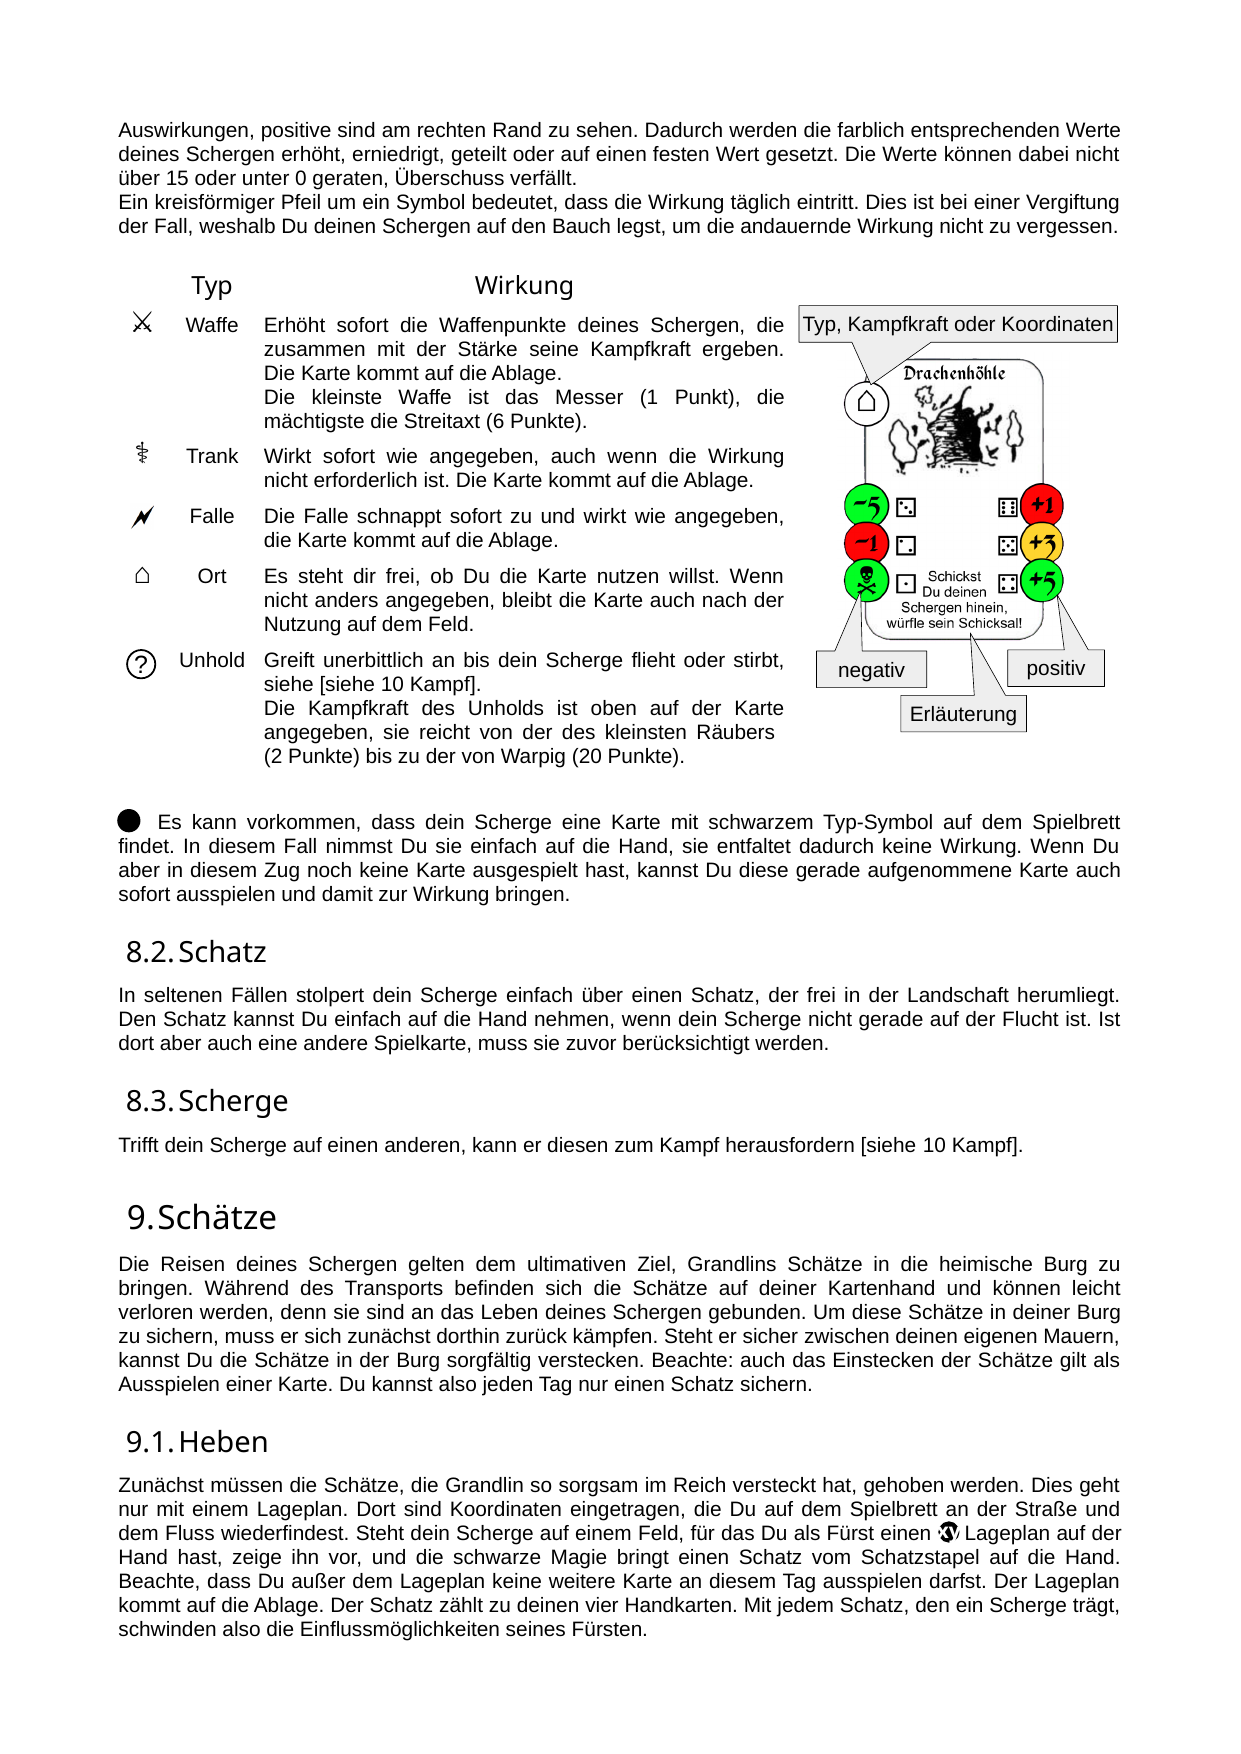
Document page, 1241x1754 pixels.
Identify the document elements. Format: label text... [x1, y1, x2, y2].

table_cell Die Falle schnappt sofort zu und wirkt wie angegeben, die Karte kommt auf die Ablage. [258, 498, 791, 558]
text In seltenen Fällen stolpert dein Scherge einfach über einen Schatz, der frei in der Landschaft herumliegt. Den Schatz kannst Du einfach auf die Hand nehmen, wenn dein Scherge nicht gerade auf der Flucht ist. Ist dort aber auch eine andere Spielkarte, muss sie zuvor berücksichtigt werden. [118, 983, 1122, 1055]
table_cell Es steht dir frei, ob Du die Karte nutzen willst. Wenn nicht anders angegeben, bleibt die Karte auch nach der Nutzung auf dem Feld. [258, 559, 791, 642]
subtitle Schätze [118, 1194, 1122, 1239]
table_cell Falle [166, 498, 258, 558]
table_cell [118, 498, 166, 558]
text Zunächst müssen die Schätze, die Grandlin so sorgsam im Reich versteckt hat, gehoben werden. Dies geht nur mit einem Lageplan. Dort sind Koordinaten eingetragen, die Du auf dem Spielbrett an der Straße und dem Fluss wiederfindest. Steht dein Scherge auf einem Feld, für das Du als Fürst einen Lageplan auf der Hand hast, zeige ihn vor, und die schwarze Magie bringt einen Schatz vom Schatzstapel auf die Hand. Beachte, dass Du außer dem Lageplan keine weitere Karte an diesem Tag ausspielen darfst. Der Lageplan kommt auf die Ablage. Der Schatz zählt zu deinen vier Handkarten. Mit jedem Schatz, den ein Scherge trägt, schwinden also die Einflussmöglichkeiten seines Fürsten. [118, 1473, 1122, 1641]
subtitle Scherge [118, 1080, 1122, 1120]
table_cell ⚔ [118, 308, 166, 439]
table_header Typ [166, 262, 258, 307]
text Es kann vorkommen, dass dein Scherge eine Karte mit schwarzem Typ-Symbol auf dem Spielbrett findet. In diesem Fall nimmst Du sie einfach auf die Hand, sie entfaltet dadurch keine Wirkung. Wenn Du aber in diesem Zug noch keine Karte ausgespielt hast, kannst Du diese gerade aufgenommene Karte auch sofort ausspielen und damit zur Wirkung bringen. [118, 809, 1122, 905]
table_cell ⚕ [118, 439, 166, 498]
table_header Wirkung [258, 262, 791, 307]
subtitle Schatz [118, 931, 1122, 971]
table_cell [118, 642, 166, 773]
text Ein kreisförmiger Pfeil um ein Symbol bedeutet, dass die Wirkung täglich eintritt. Dies ist bei einer Vergiftung der Fall, weshalb Du deinen Schergen auf den Bauch legst, um die andauernde Wirkung nicht zu vergessen. [118, 190, 1122, 238]
table_cell Trank [166, 439, 258, 498]
text Trifft dein Scherge auf einen anderen, kann er diesen zum Kampf herausfordern [siehe 10. Kampf]. [118, 1132, 1122, 1156]
subtitle Heben [118, 1421, 1122, 1461]
table_cell Wirkt sofort wie angegeben, auch wenn die Wirkung nicht erforderlich ist. Die Karte kommt auf die Ablage. [258, 439, 791, 498]
table_header [118, 262, 166, 307]
table_header [798, 305, 1123, 737]
table_cell Unhold [166, 642, 258, 773]
table_cell ⌂ [118, 559, 166, 642]
table_cell Erhöht sofort die Waffenpunkte deines Schergen, die zusammen mit der Stärke seine Kampfkraft ergeben. Die Karte kommt auf die Ablage. Die kleinste Waffe ist das Messer (1 Punkt), die mächtigste die Streitaxt (6 Punkte). [258, 308, 791, 439]
table_cell Ort [166, 559, 258, 642]
picture [130, 503, 155, 530]
text Die Reisen deines Schergen gelten dem ultimativen Ziel, Grandlins Schätze in die heimische Burg zu bringen. Während des Transports befinden sich die Schätze auf deiner Kartenhand und können leicht verloren werden, denn sie sind an das Leben deines Schergen gebunden. Um diese Schätze in deiner Burg zu sichern, muss er sich zunächst dorthin zurück kämpfen. Steht er sicher zwischen deinen eigenen Mauern, kannst Du die Schätze in der Burg sorgfältig verstecken. Beachte: auch das Einstecken der Schätze gilt als Ausspielen einer Karte. Du kannst also jeden Tag nur einen Schatz sichern. [118, 1252, 1122, 1396]
picture [837, 352, 1070, 644]
text Auswirkungen, positive sind am rechten Rand zu sehen. Dadurch werden die farblich entsprechenden Werte deines Schergen erhöht, erniedrigt, geteilt oder auf einen festen Wert gesetzt. Die Werte können dabei nicht über 15 oder unter 0 geraten, Überschuss verfällt. [118, 118, 1122, 190]
table_cell Waffe [166, 308, 258, 439]
table_cell Greift unerbittlich an bis dein Scherge flieht oder stirbt, siehe [siehe 10. Kampf]. Die Kampfkraft des Unholds ist oben auf der Karte angegeben, sie reicht von der des kleinsten Räubers (2 Punkte) bis zu der von Warpig (20 Punkte). [258, 642, 791, 773]
